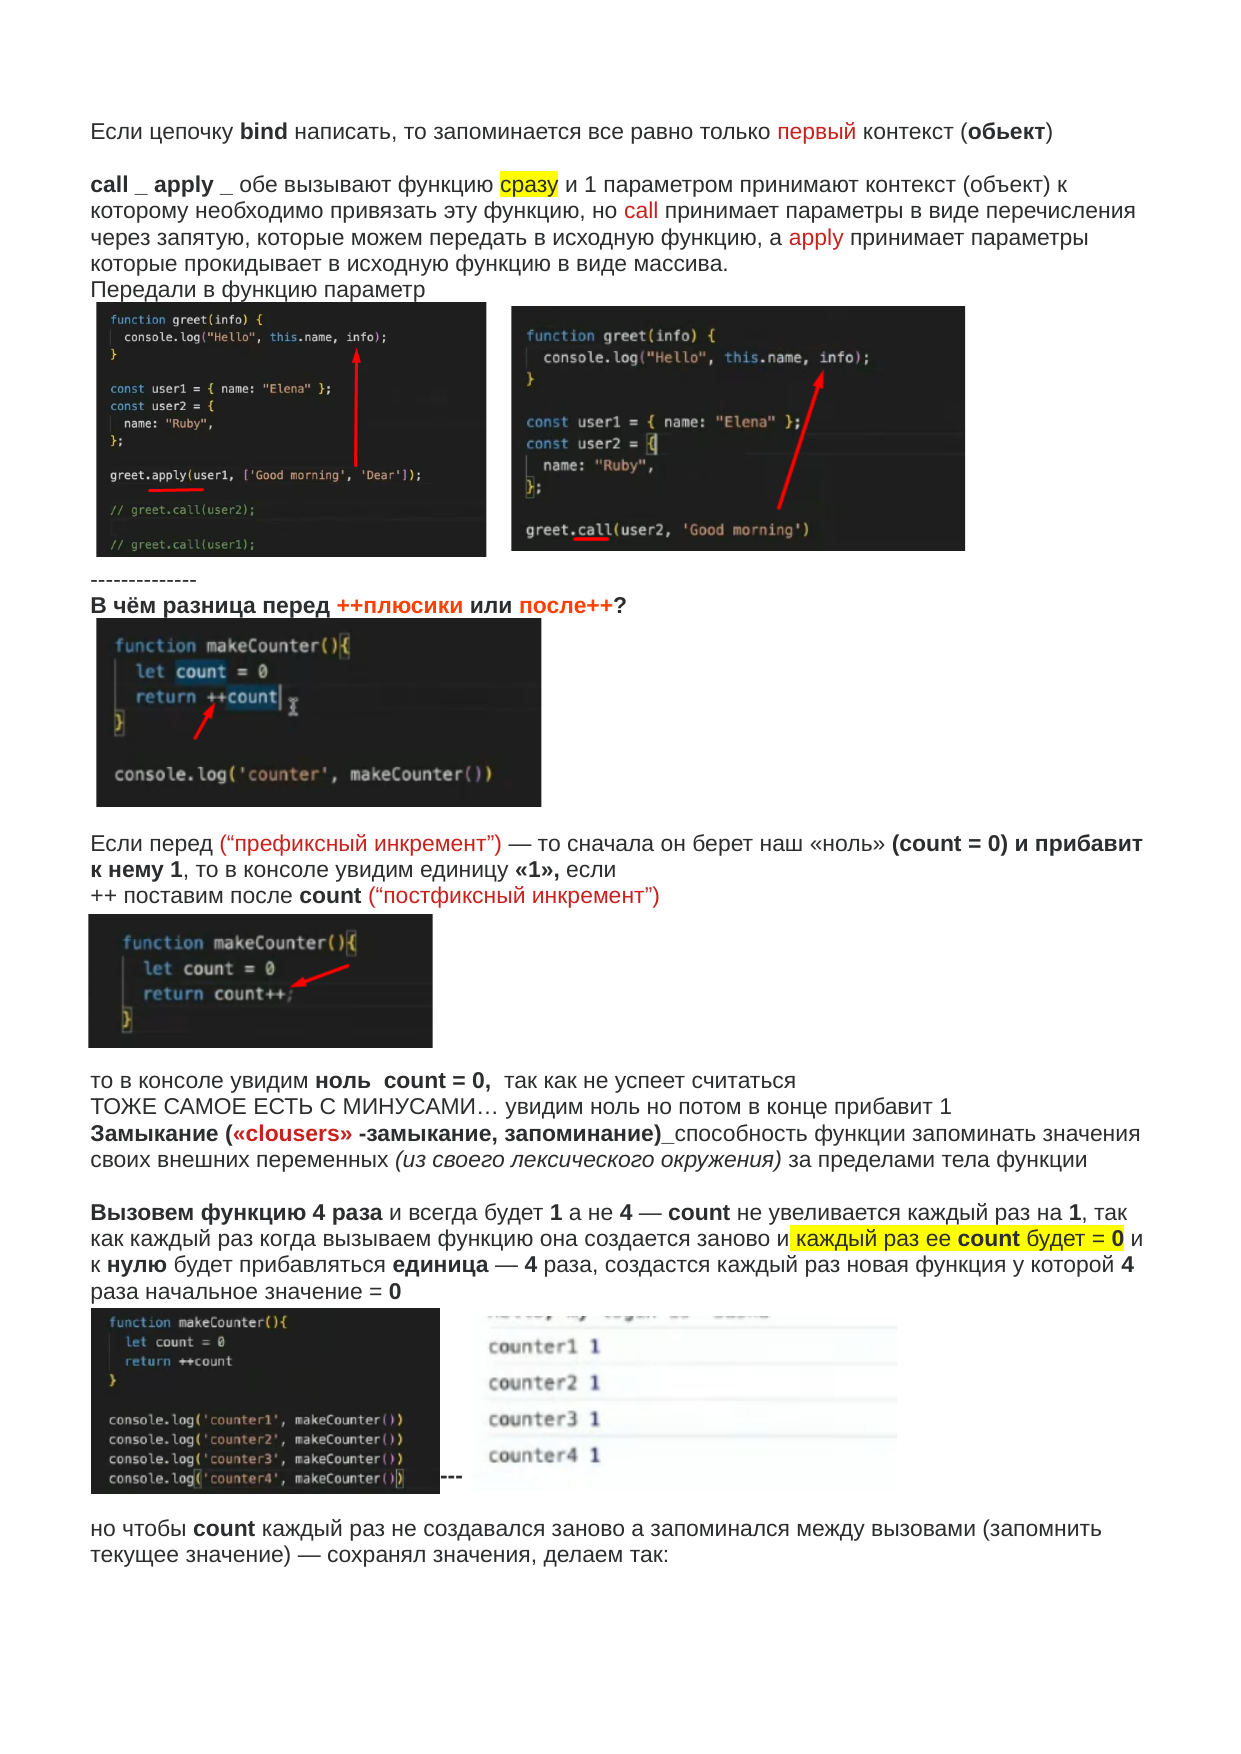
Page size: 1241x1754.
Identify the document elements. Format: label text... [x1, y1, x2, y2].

text ++ поставим после count (“постфиксный инкремент”) [90, 882, 1150, 909]
text но чтобы count каждый раз не создавался заново а запоминался между вызовами (запомнить текущее значение) — сохранял значения, делаем так: [90, 1515, 1150, 1568]
text В чём разница перед ++плюсики или после++? [90, 592, 1150, 619]
picture [88, 914, 433, 1048]
text Передали в функцию параметр [90, 276, 1150, 303]
text -------------- [90, 566, 1150, 592]
picture [471, 1316, 898, 1491]
text Вызовем функцию 4 раза и всегда будет 1 а не 4 — count не увеливается каждый раз на 1, так как каждый раз когда вызываем функцию она создается заново и каждый раз ее count будет = 0 и к нулю будет прибавляться единица — 4 раза, создастся каждый раз новая функция у которой 4 раза начальное значение = 0 [90, 1199, 1150, 1304]
text то в консоле увидим ноль count = 0, так как не успеет считаться [90, 1067, 1150, 1093]
text Если цепочку bind написать, то запоминается все равно только первый контекст (обьект) [90, 118, 1150, 144]
text Если перед (“префиксный инкремент”) — то сначала он берет наш «ноль» (count = 0) и прибавит к нему 1, то в консоле увидим единицу «1», если [90, 830, 1150, 882]
picture [91, 1308, 440, 1494]
text call _ apply _ обе вызывают функцию сразу и 1 параметром принимают контекст (объект) к которому необходимо привязать эту функцию, но call принимает параметры в виде перечисления через запятую, которые можем передать в исходную функцию, а apply принимает параметры которые прокидывает в исходную функцию в виде массива. [90, 171, 1150, 276]
picture [511, 306, 966, 551]
text ТОЖЕ САМОЕ ЕСТЬ С МИНУСАМИ… увидим ноль но потом в конце прибавит 1 [90, 1093, 1150, 1119]
text --- [898, 1462, 1150, 1488]
picture [96, 618, 542, 807]
picture [96, 302, 487, 557]
text --- [440, 1462, 471, 1488]
text Замыкание («clousers» -замыкание, запоминание)_способность функции запоминать значения своих внешних переменных (из своего лексического окружения) за пределами тела функции [90, 1119, 1150, 1172]
